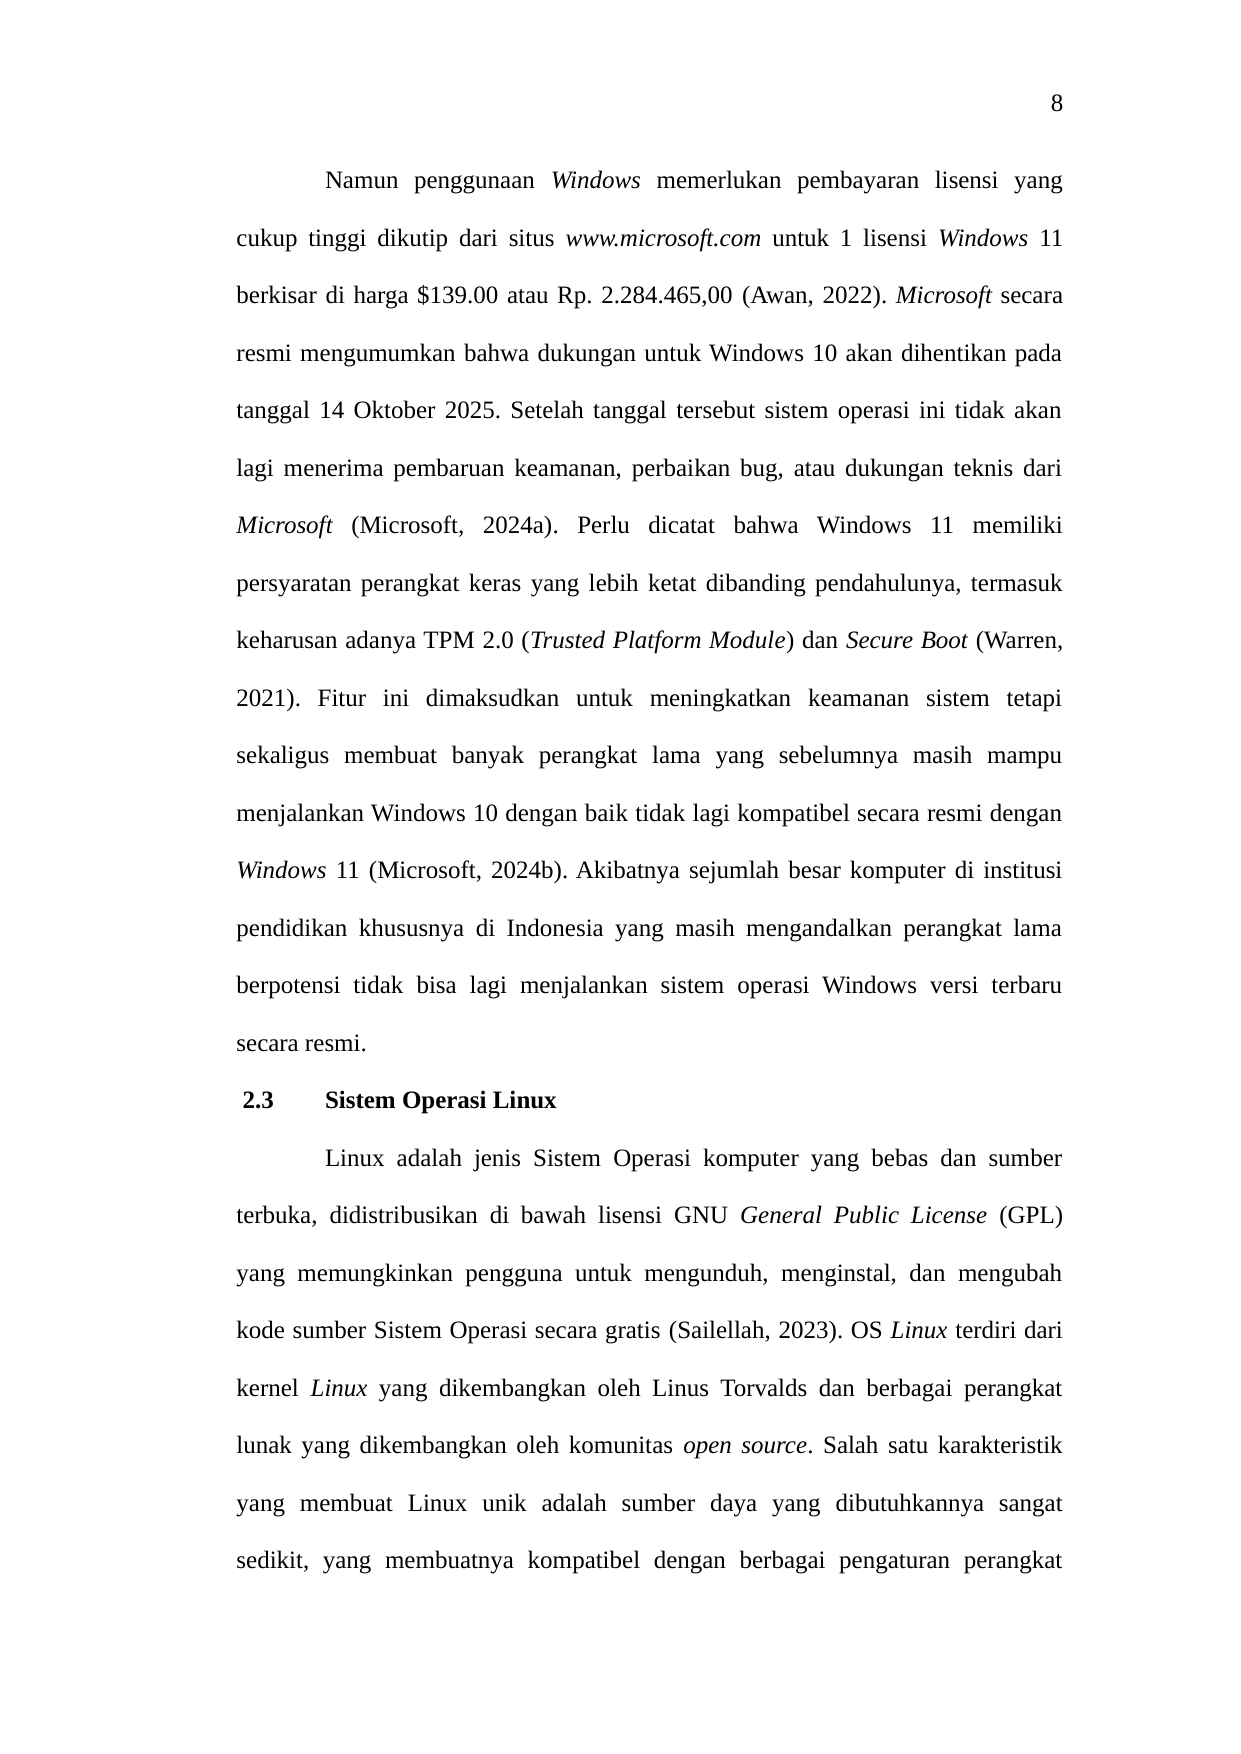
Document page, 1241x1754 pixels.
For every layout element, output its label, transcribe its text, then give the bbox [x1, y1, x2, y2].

text Linux adalah jenis Sistem Operasi komputer yang bebas dan sumber terbuka, didistribusikan di bawah lisensi GNU General Public License (GPL) yang memungkinkan pengguna untuk mengunduh, menginstal, dan mengubah kode sumber Sistem Operasi secara gratis (Sailellah, 2023)⁠. OS Linux terdiri dari kernel Linux yang dikembangkan oleh Linus Torvalds dan berbagai perangkat lunak yang dikembangkan oleh komunitas open source. Salah satu karakteristik yang membuat Linux unik adalah sumber daya yang dibutuhkannya sangat sedikit, yang membuatnya kompatibel dengan berbagai pengaturan perangkat [236, 1143, 1063, 1574]
text Namun penggunaan Windows memerlukan pembayaran lisensi yang cukup tinggi dikutip dari situs www.microsoft.com untuk 1 lisensi Windows 11 berkisar di harga $139.00 atau Rp. 2.284.465,00 (Awan, 2022). Microsoft secara resmi mengumumkan bahwa dukungan untuk Windows 10 akan dihentikan pada tanggal 14 Oktober 2025. Setelah tanggal tersebut sistem operasi ini tidak akan lagi menerima pembaruan keamanan, perbaikan bug, atau dukungan teknis dari Microsoft (Microsoft, 2024a)⁠. Perlu dicatat bahwa Windows 11 memiliki persyaratan perangkat keras yang lebih ketat dibanding pendahulunya, termasuk keharusan adanya TPM 2.0 (Trusted Platform Module) dan Secure Boot (Warren, 2021). Fitur ini dimaksudkan untuk meningkatkan keamanan sistem tetapi sekaligus membuat banyak perangkat lama yang sebelumnya masih mampu menjalankan Windows 10 dengan baik tidak lagi kompatibel secara resmi dengan Windows 11 (Microsoft, 2024b)⁠. Akibatnya sejumlah besar komputer di institusi pendidikan khususnya di Indonesia yang masih mengandalkan perangkat lama berpotensi tidak bisa lagi menjalankan sistem operasi Windows versi terbaru secara resmi. [236, 165, 1063, 1057]
subtitle Sistem Operasi Linux [236, 1085, 1063, 1114]
